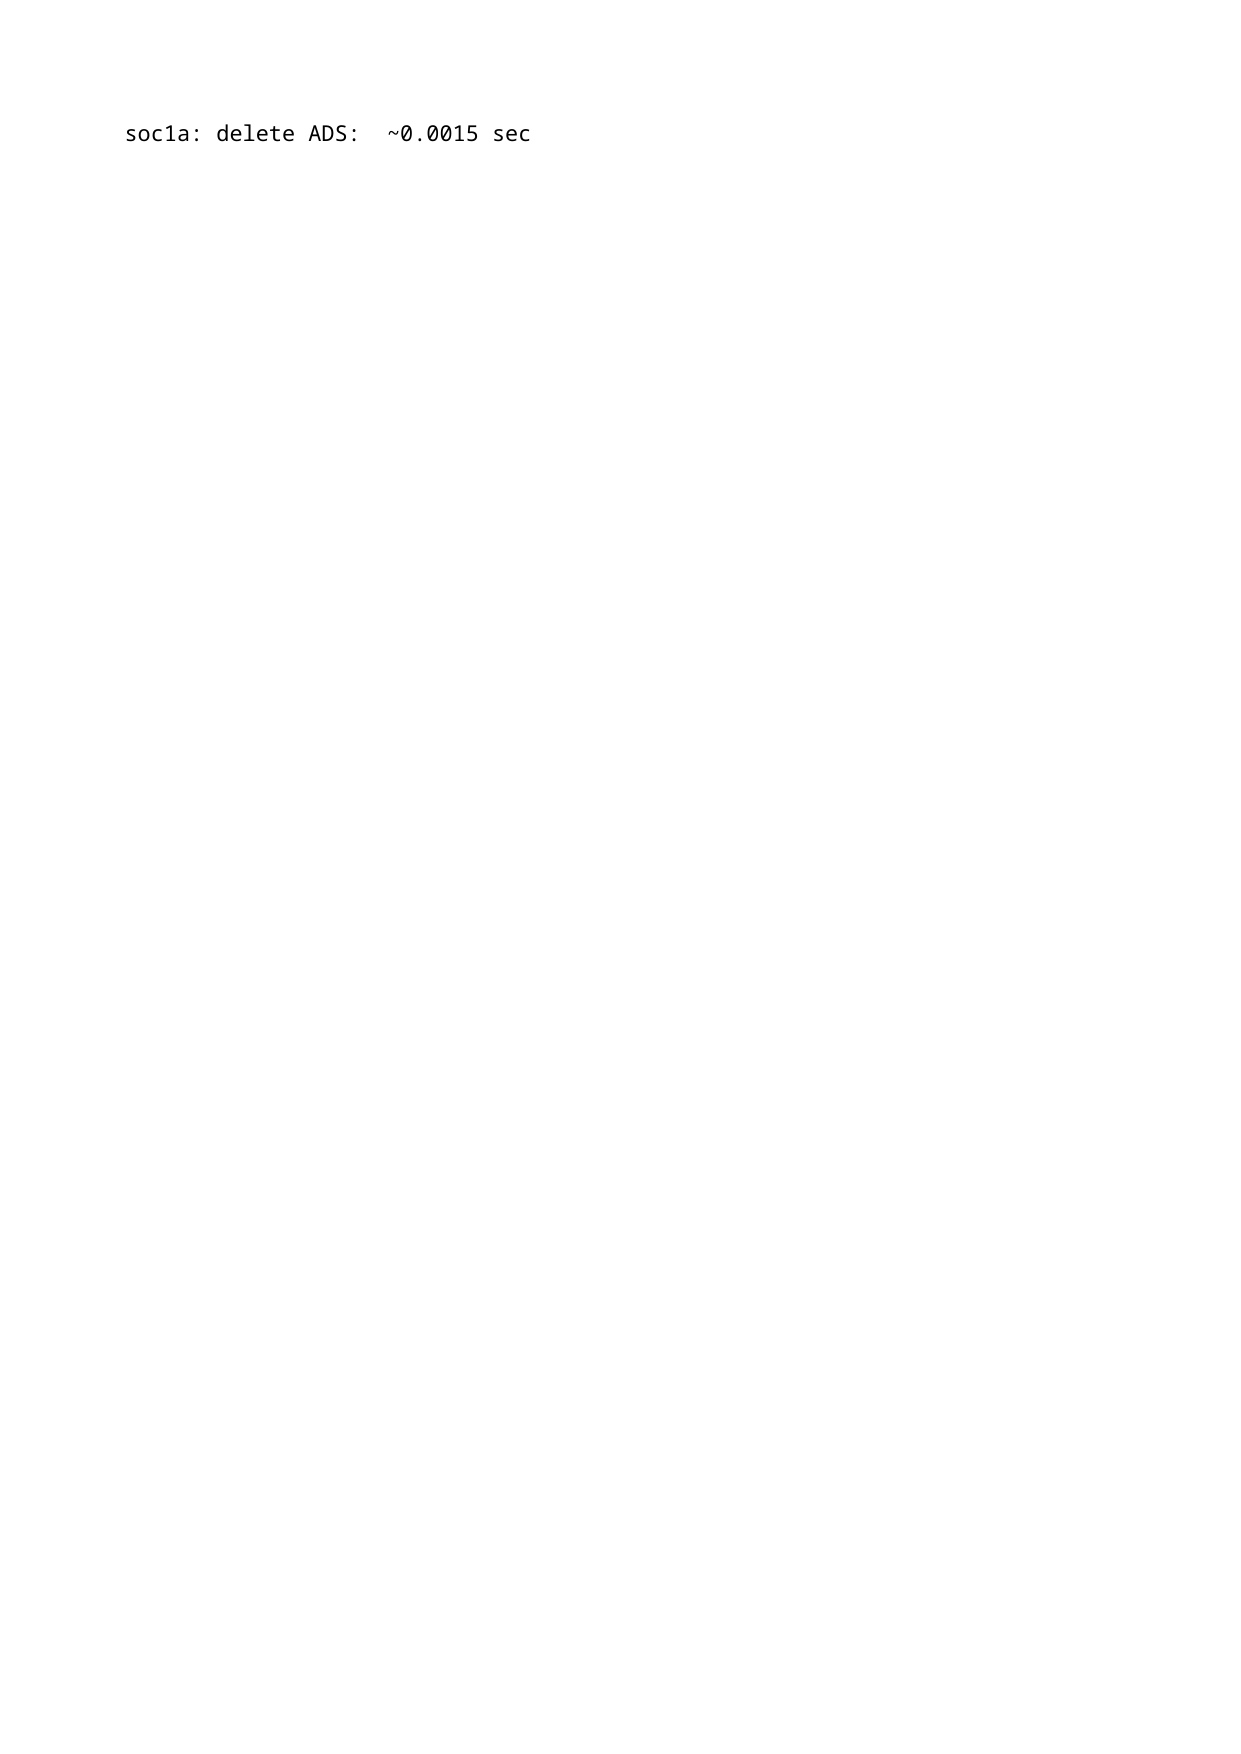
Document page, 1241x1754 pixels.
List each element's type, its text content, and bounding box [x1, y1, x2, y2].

text soc1a: delete ADS: ~0.0015 sec [118, 118, 1122, 148]
